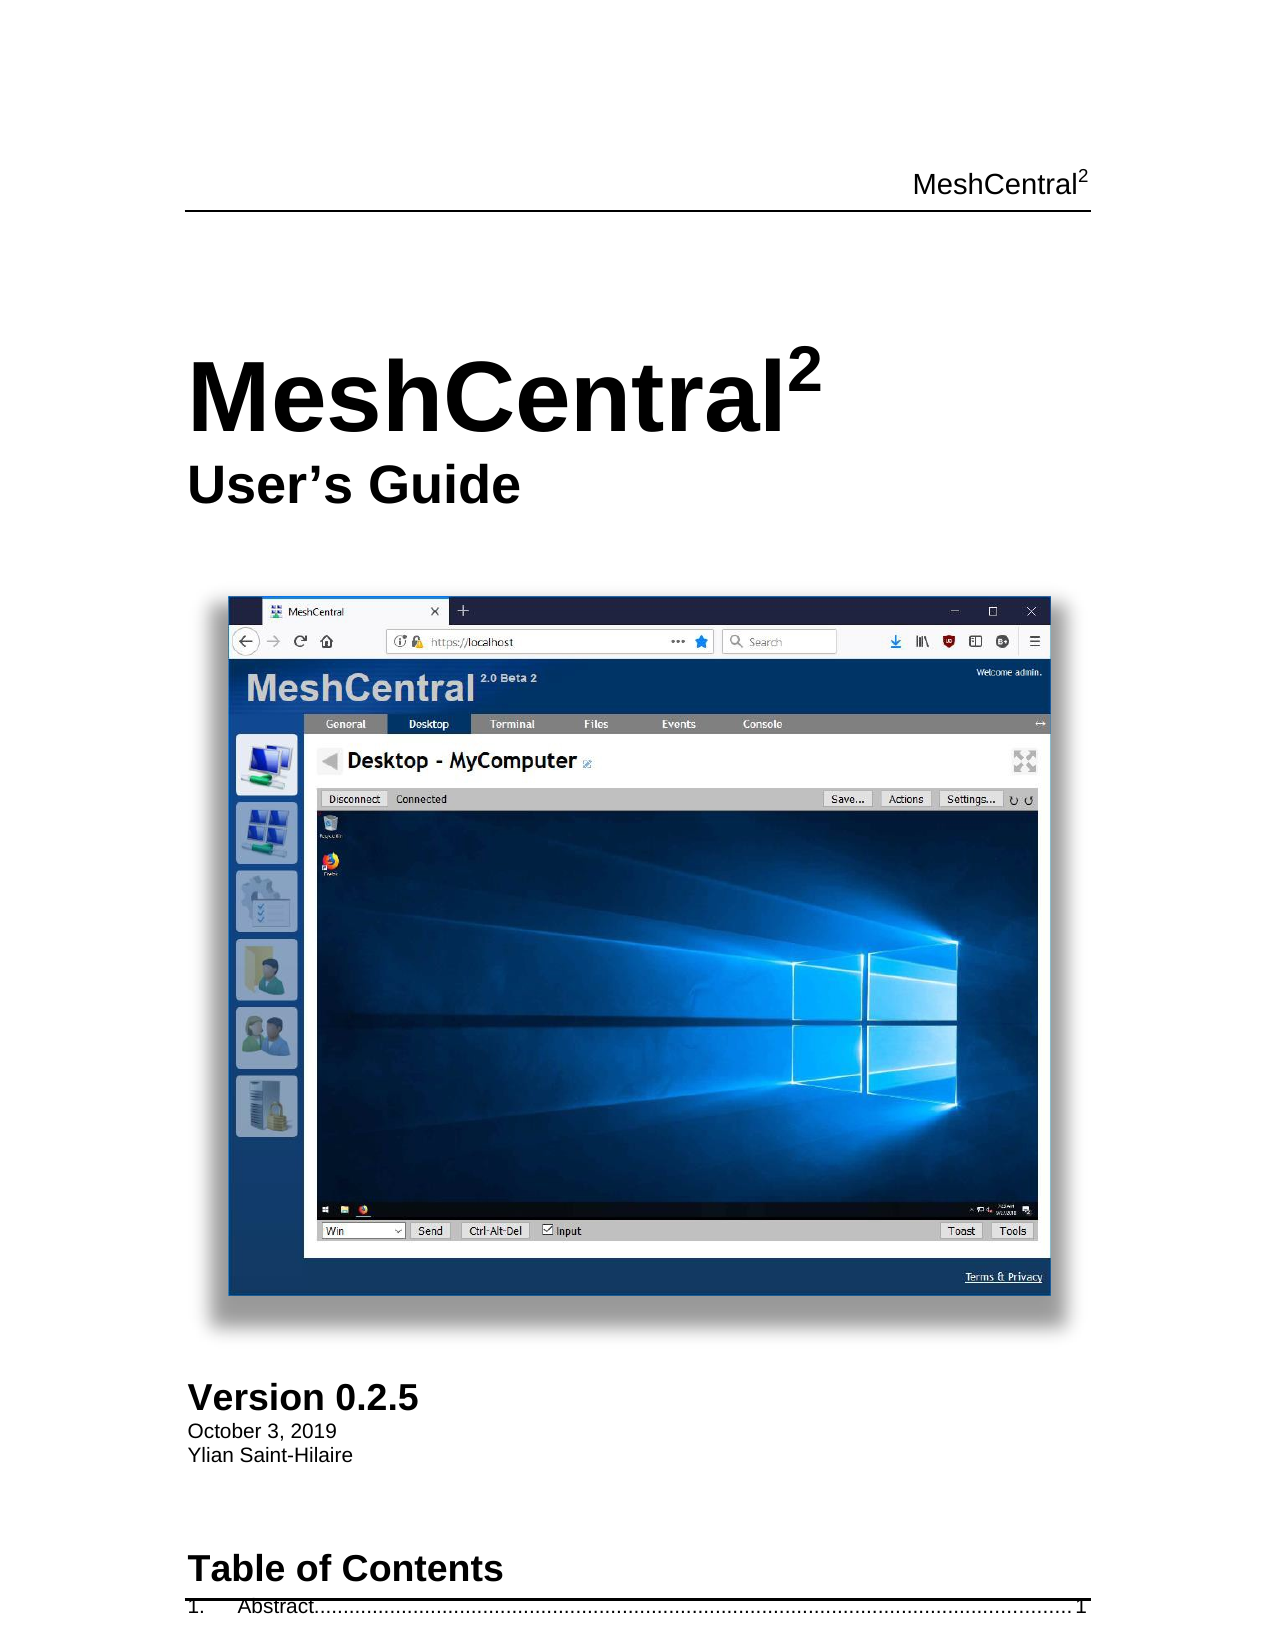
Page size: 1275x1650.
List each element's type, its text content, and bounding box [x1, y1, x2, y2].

text User’s Guide [187, 453, 1179, 515]
text Version 0.2.5 [187, 592, 1179, 1418]
list Abstract 1 [187, 1595, 1179, 1619]
subtitle MeshCentral2 [173, 165, 1088, 200]
picture [184, 577, 1095, 1356]
text October 3, 2019 Ylian Saint-Hilaire [187, 1418, 373, 1466]
text MeshCentral2 [187, 331, 1179, 452]
text Table of Contents [187, 1546, 1179, 1589]
